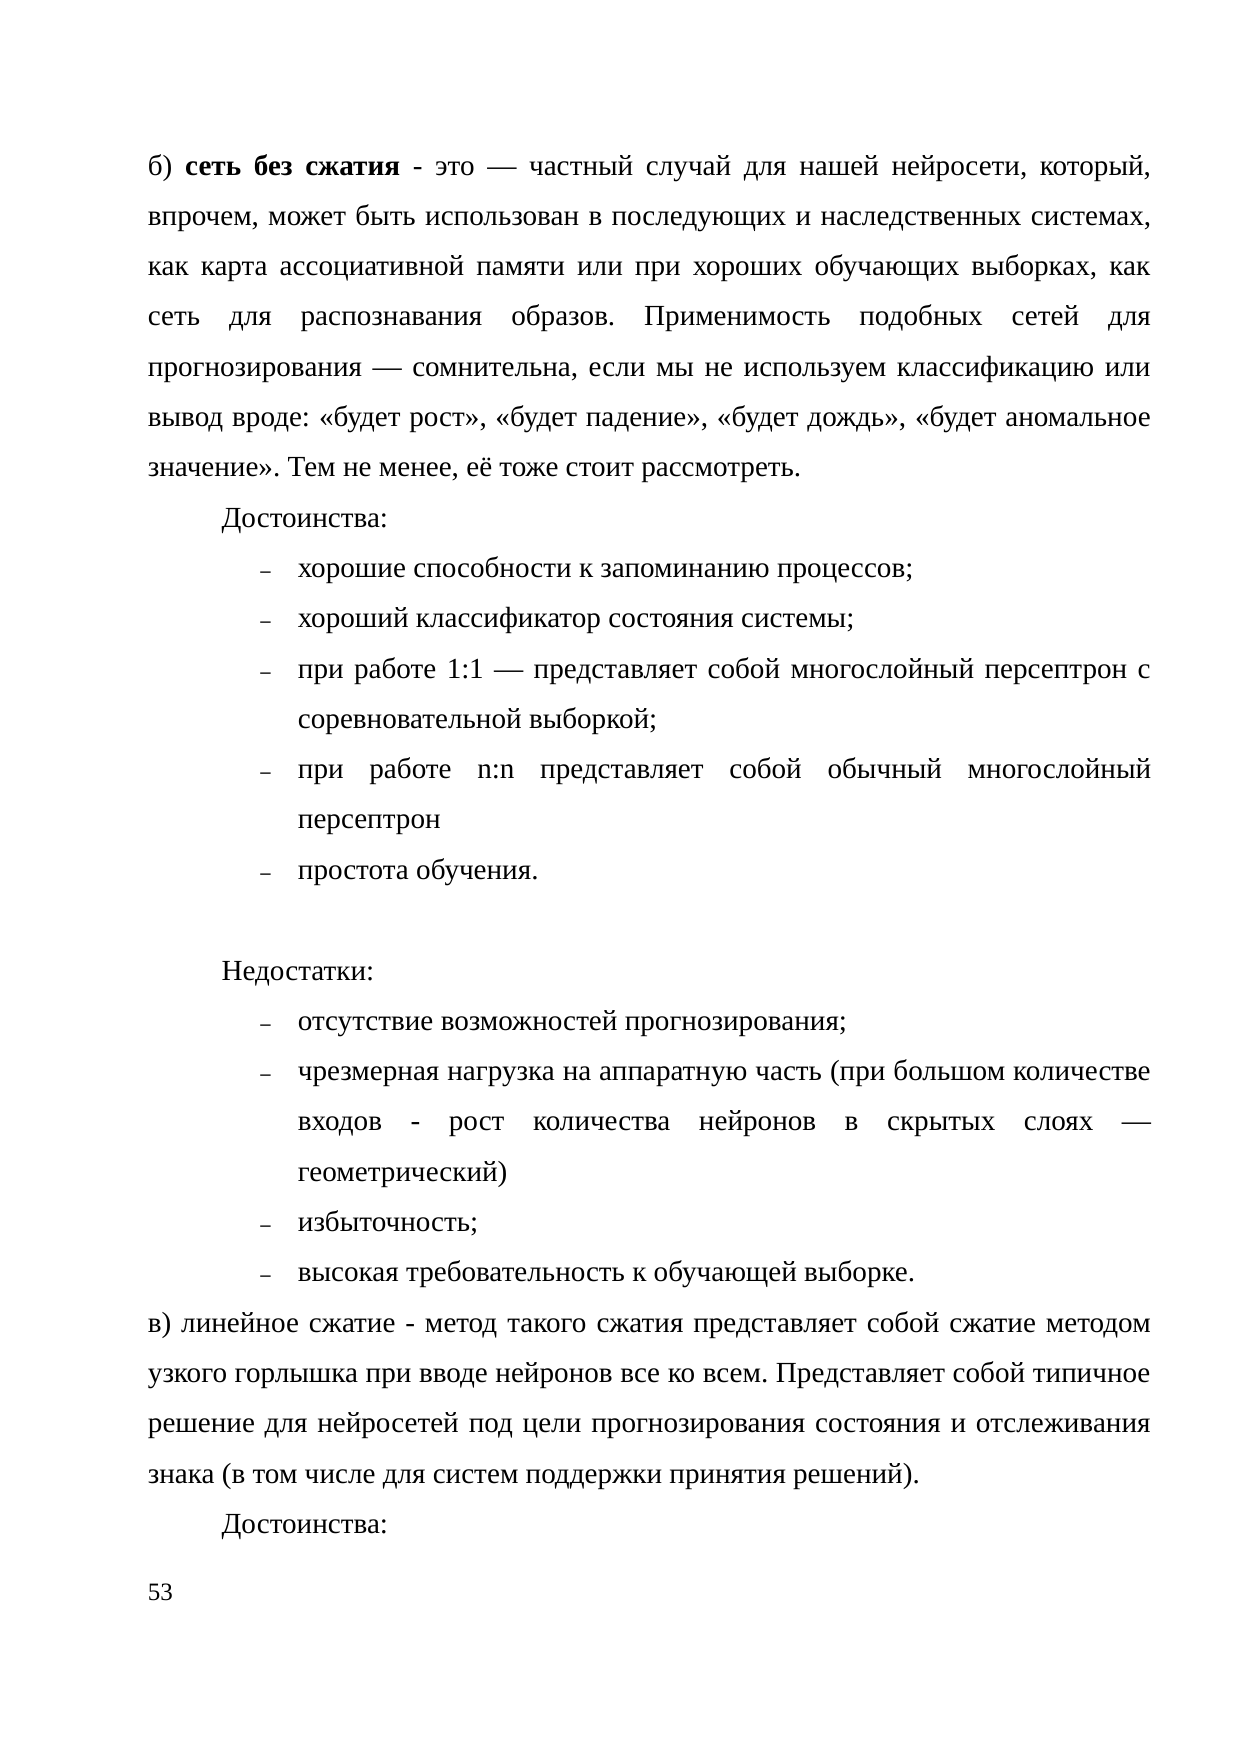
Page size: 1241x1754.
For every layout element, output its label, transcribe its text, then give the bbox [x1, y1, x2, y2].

text Недостатки: [148, 953, 1152, 986]
text Достоинства: [148, 500, 1152, 533]
text б) сеть без сжатия - это — частный случай для нашей нейросети, который, впрочем, может быть использован в последующих и наследственных системах, как карта ассоциативной памяти или при хороших обучающих выборках, как сеть для распознавания образов. Применимость подобных сетей для прогнозирования — сомнительна, если мы не используем классификацию или вывод вроде: «будет рост», «будет падение», «будет дождь», «будет аномальное значение». Тем не менее, её тоже стоит рассмотреть. [148, 148, 1152, 483]
list при работе 1:1 — представляет собой многослойный персептрон с соревновательной выборкой; [260, 651, 1152, 734]
list отсутствие возможностей прогнозирования; [260, 1003, 1152, 1036]
text Достоинства: [148, 1506, 1152, 1539]
list хороший классификатор состояния системы; [260, 600, 1152, 634]
list избыточность; [260, 1204, 1152, 1238]
list простота обучения. [260, 852, 1152, 886]
list чрезмерная нагрузка на аппаратную часть (при большом количестве входов - рост количества нейронов в скрытых слоях — геометрический) [260, 1053, 1152, 1187]
list при работе n:n представляет собой обычный многослойный персептрон [260, 751, 1152, 835]
text в) линейное сжатие - метод такого сжатия представляет собой сжатие методом узкого горлышка при вводе нейронов все ко всем. Представляет собой типичное решение для нейросетей под цели прогнозирования состояния и отслеживания знака (в том числе для систем поддержки принятия решений). [148, 1305, 1152, 1489]
list высокая требовательность к обучающей выборке. [260, 1254, 1152, 1288]
list хорошие способности к запоминанию процессов; [260, 550, 1152, 584]
